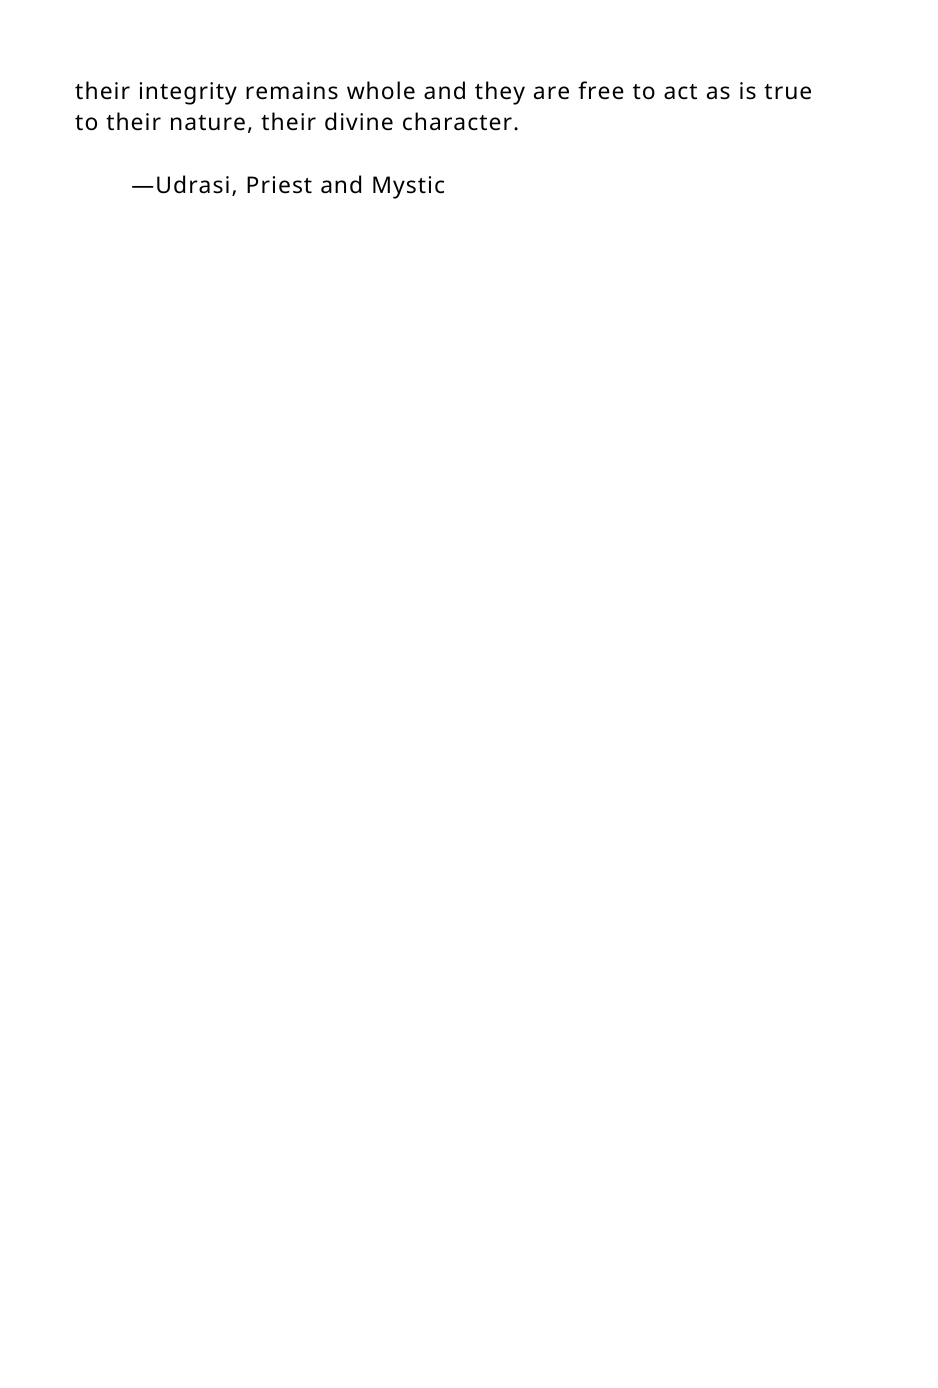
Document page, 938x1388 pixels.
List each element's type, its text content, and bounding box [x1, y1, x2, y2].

text their integrity remains whole and they are free to act as is true to their nature, their divine character. [75, 75, 825, 137]
text —Udrasi, Priest and Mystic [131, 169, 825, 200]
